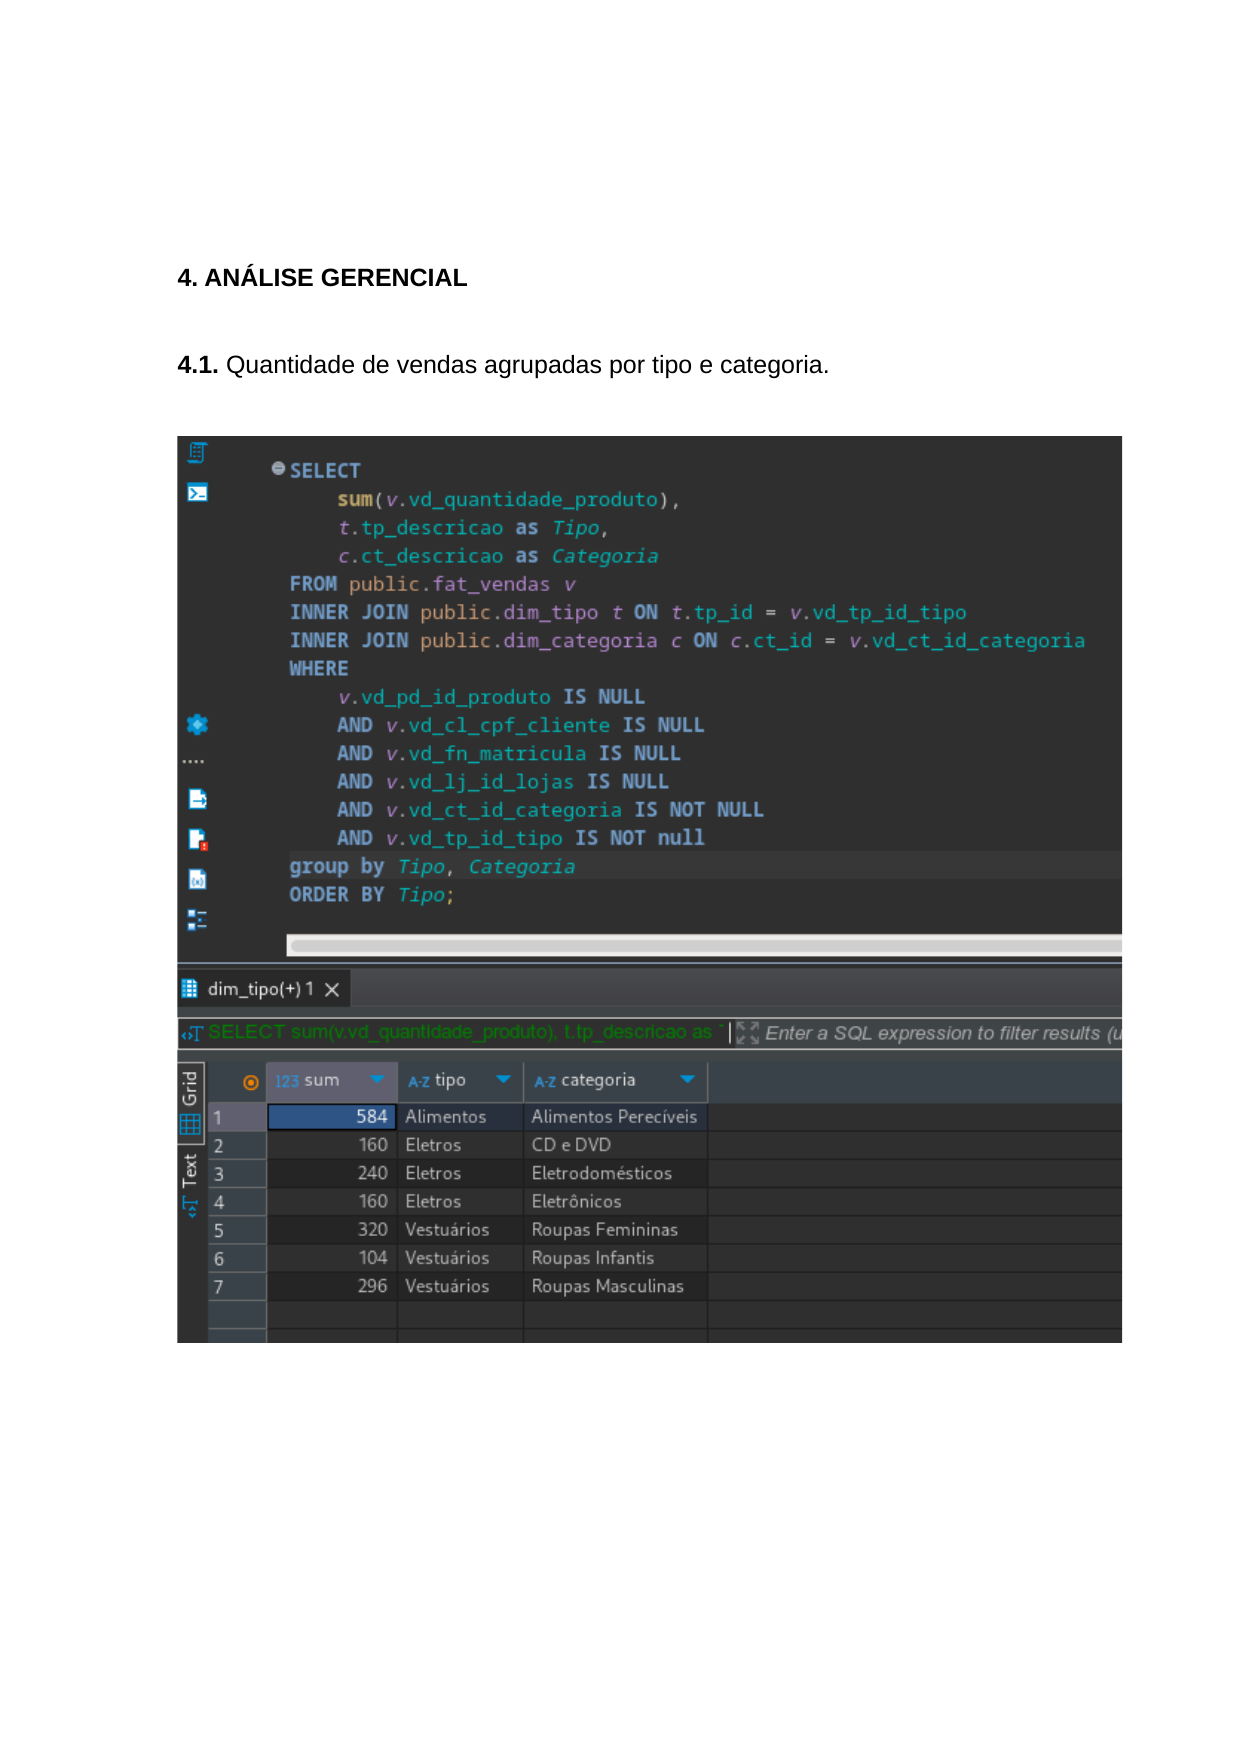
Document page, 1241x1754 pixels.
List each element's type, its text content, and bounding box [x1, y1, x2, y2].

text 4.1. Quantidade de vendas agrupadas por tipo e categoria. [177, 350, 1122, 378]
text 4. ANÁLISE GERENCIAL [177, 263, 1122, 292]
picture [177, 436, 1123, 1343]
